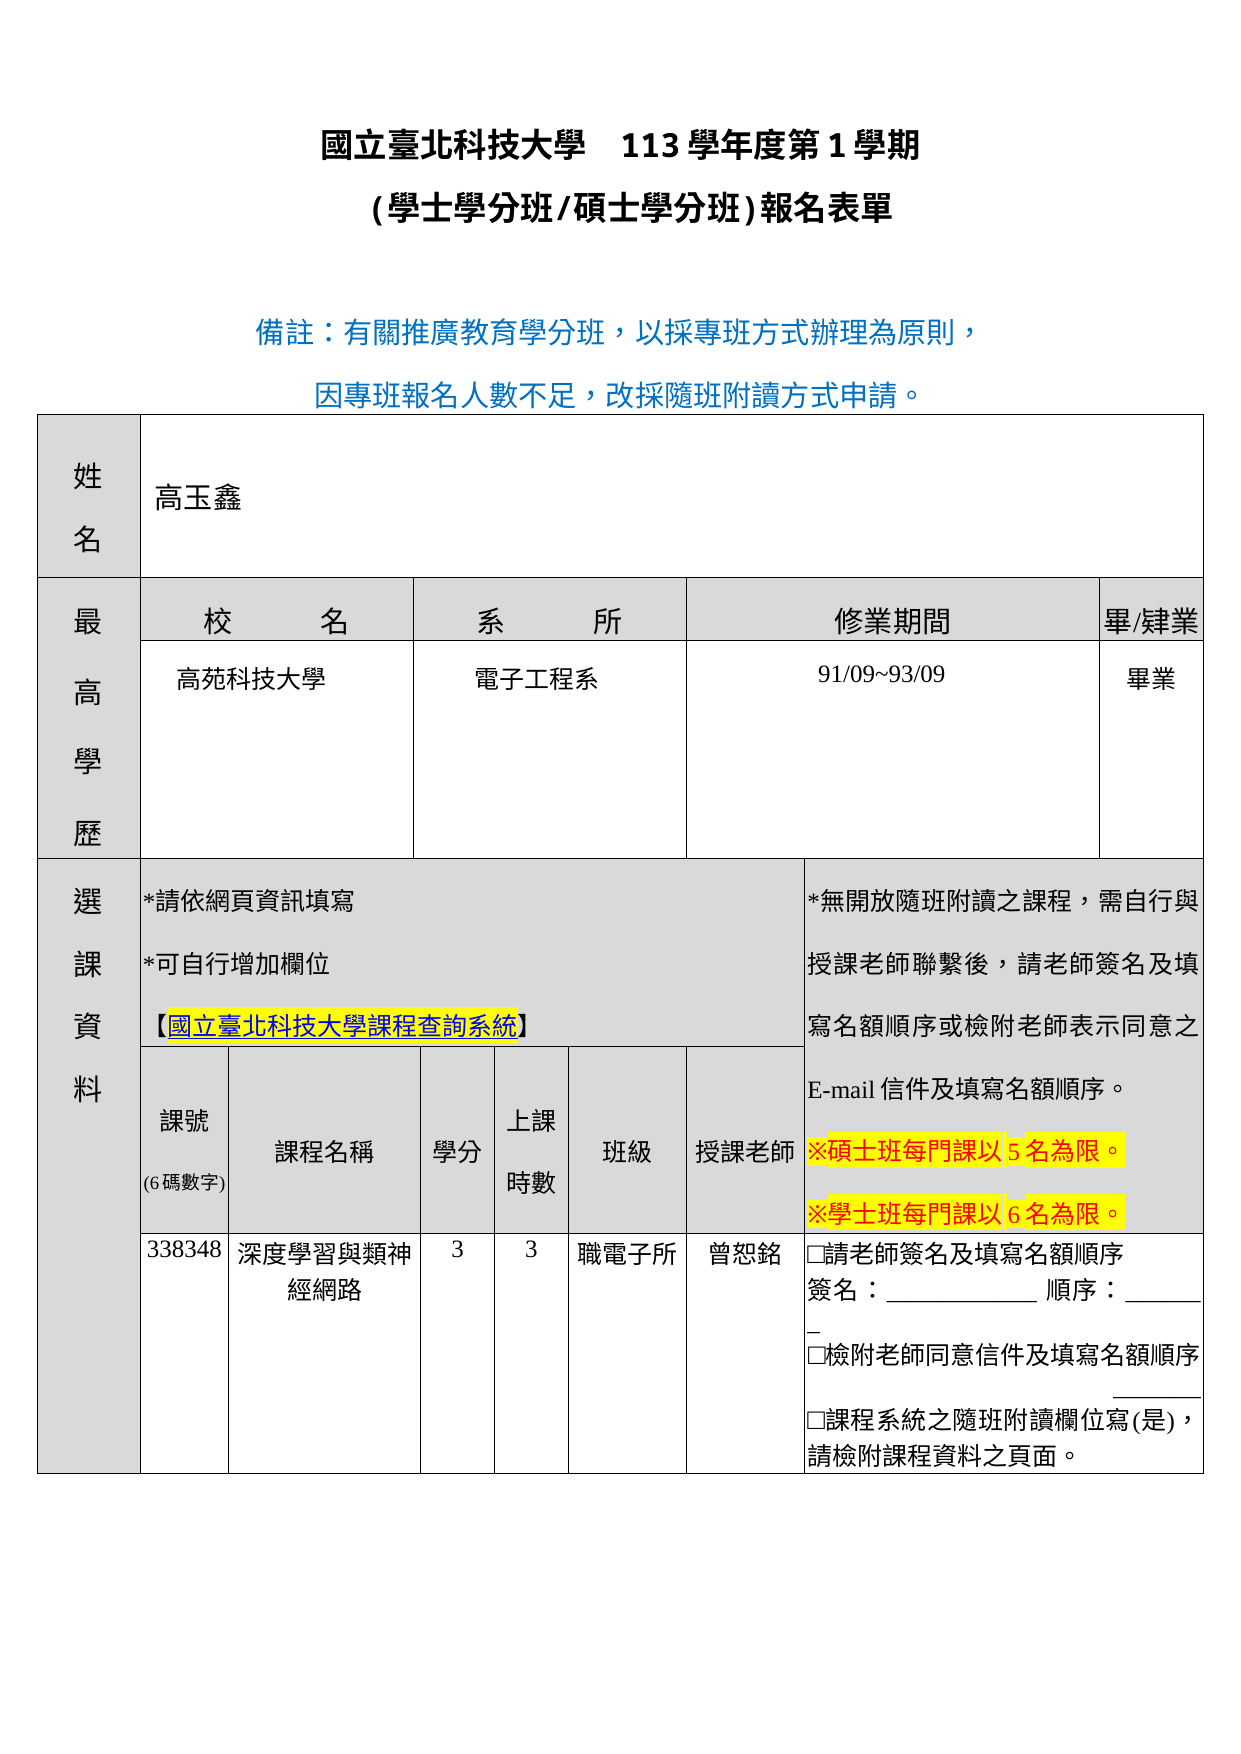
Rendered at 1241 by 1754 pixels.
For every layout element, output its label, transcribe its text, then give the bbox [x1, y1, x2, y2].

table_cell 班級 [569, 1047, 686, 1233]
table_cell 曾恕銘 [687, 1234, 804, 1473]
text 國立臺北科技大學 113學年度第1學期 [59, 102, 1181, 164]
table_cell *無開放隨班附讀之課程，需自行與授課老師聯繫後，請老師簽名及填寫名額順序或檢附老師表示同意之E-mail信件及填寫名額順序。 ※碩士班每門課以5名為限。 ※學士班每門課以6名為限。 [805, 859, 1203, 1233]
text 備註：有關推廣教育學分班，以採專班方式辦理為原則， [59, 289, 1181, 352]
table_cell 91/09~93/09 [687, 641, 1099, 858]
table_header 高玉鑫 [141, 415, 1203, 577]
table_cell 畢業 [1100, 641, 1203, 858]
table_cell 3 [421, 1234, 494, 1473]
table_cell 學分 [421, 1047, 494, 1233]
table_cell 高苑科技大學 [141, 641, 413, 858]
table_cell 系 所 [414, 578, 686, 640]
table_header 姓 名 [38, 415, 140, 577]
text 因專班報名人數不足，改採隨班附讀方式申請。 [59, 352, 1181, 414]
table_cell 授課老師 [687, 1047, 804, 1233]
table_cell 職電子所 [569, 1234, 686, 1473]
table_cell 電子工程系 [414, 641, 686, 858]
text (學士學分班/碩士學分班)報名表單 [59, 164, 1181, 227]
table_cell 修業期間 [687, 578, 1099, 640]
table_cell 課程名稱 [229, 1047, 420, 1233]
table_cell 選 課 資 料 [38, 859, 140, 1473]
table_cell *請依網頁資訊填寫 *可自行增加欄位 【國立臺北科技大學課程查詢系統】 [141, 859, 804, 1046]
table_cell 課號 (6碼數字) [141, 1047, 228, 1233]
table_cell 深度學習與類神經網路 [229, 1234, 420, 1473]
table_cell 校 名 [141, 578, 413, 640]
table_cell 畢/肄業 [1100, 578, 1203, 640]
table_cell 上課 時數 [495, 1047, 568, 1233]
table_cell 3 [495, 1234, 568, 1473]
table_cell 338348 [141, 1234, 228, 1473]
table_cell □請老師簽名及填寫名額順序 簽名：____________ 順序：_______ □檢附老師同意信件及填寫名額順序_______ □課程系統之隨班附讀欄位寫(是)，請檢附課程資料之頁面。 [805, 1234, 1203, 1473]
table_cell 最 高 學 歷 [38, 578, 140, 858]
